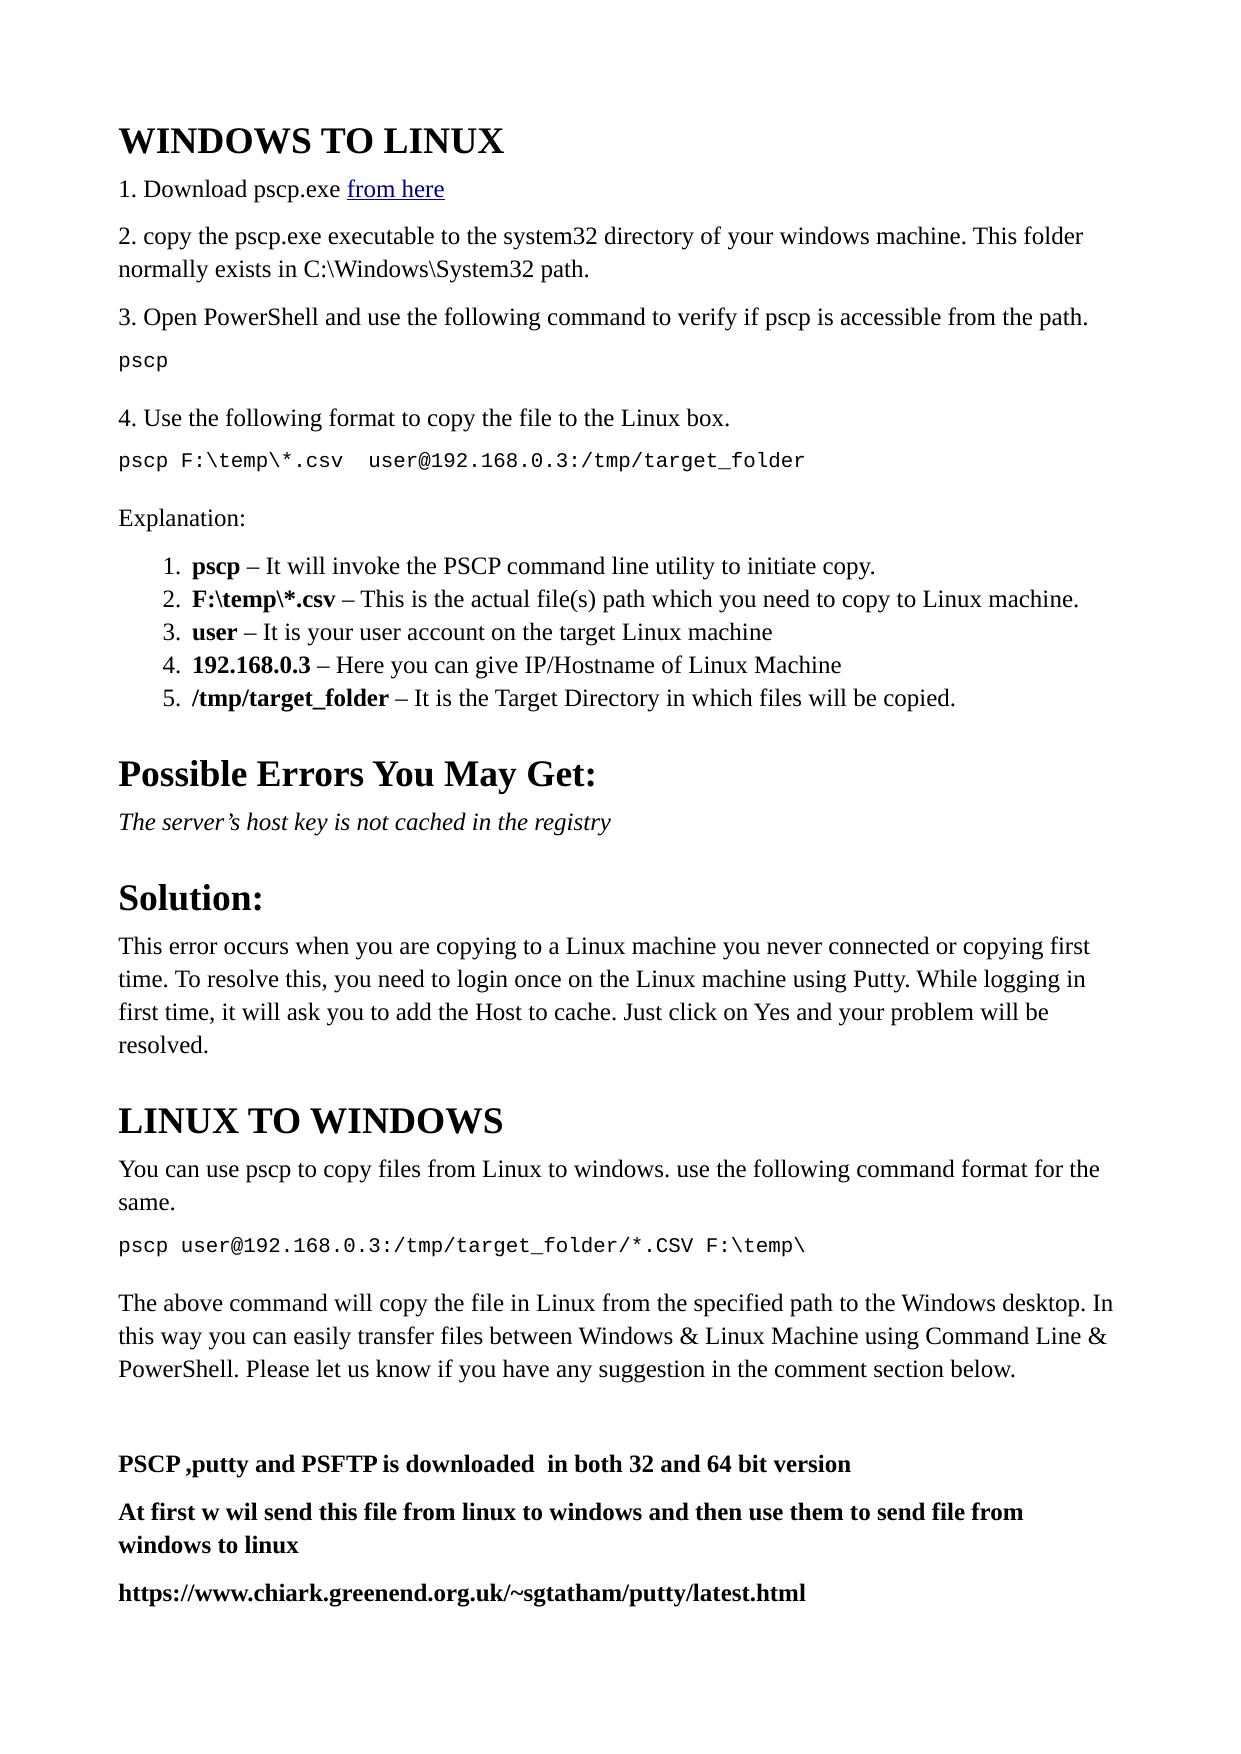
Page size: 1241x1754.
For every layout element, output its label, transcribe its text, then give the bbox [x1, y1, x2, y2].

text At first w wil send this file from linux to windows and then use them to send file from windows to linux [118, 1497, 1122, 1559]
text The server’s host key is not cached in the registry [118, 807, 1122, 836]
text Explanation: [118, 503, 1122, 532]
text https://www.chiark.greenend.org.uk/~sgtatham/putty/latest.html [118, 1578, 1122, 1606]
list user – It is your user account on the target Linux machine [162, 617, 1122, 646]
text 4. Use the following format to copy the file to the Linux box. [118, 403, 1122, 431]
subtitle Solution: [118, 876, 1122, 919]
list 192.168.0.3 – Here you can give IP/Hostname of Linux Machine [162, 650, 1122, 679]
list F:\temp\*.csv – This is the actual file(s) path which you need to copy to Linux machine. [162, 584, 1122, 613]
text This error occurs when you are copying to a Linux machine you never connected or copying first time. To resolve this, you need to login once on the Linux machine using Putty. While logging in first time, it will ask you to add the Host to cache. Just click on Yes and your problem will be resolved. [118, 931, 1122, 1059]
list pscp – It will invoke the PSCP command line utility to initiate copy. [162, 551, 1122, 580]
text The above command will copy the file in Linux from the specified path to the Windows desktop. In this way you can easily transfer files between Windows & Linux Machine using Command Line & PowerShell. Please let us know if you have any suggestion in the comment section below. [118, 1288, 1122, 1383]
subtitle WINDOWS TO LINUX [118, 118, 1122, 161]
text pscp [118, 349, 1122, 373]
list /tmp/target_folder – It is the Target Directory in which files will be copied. [162, 683, 1122, 712]
text pscp F:\temp\*.csv user@192.168.0.3:/tmp/target_folder [118, 450, 1122, 474]
text PSCP ,putty and PSFTP is downloaded in both 32 and 64 bit version [118, 1449, 1122, 1478]
text You can use pscp to copy files from Linux to windows. use the following command format for the same. [118, 1154, 1122, 1216]
text 3. Open PowerShell and use the following command to verify if pscp is accessible from the path. [118, 302, 1122, 331]
text 1. Download pscp.exe from here [118, 174, 1122, 202]
text 2. copy the pscp.exe executable to the system32 directory of your windows machine. This folder normally exists in C:\Windows\System32 path. [118, 221, 1122, 283]
subtitle Possible Errors You May Get: [118, 752, 1122, 795]
text pscp user@192.168.0.3:/tmp/target_folder/*.CSV F:\temp\ [118, 1235, 1122, 1259]
subtitle LINUX TO WINDOWS [118, 1099, 1122, 1142]
